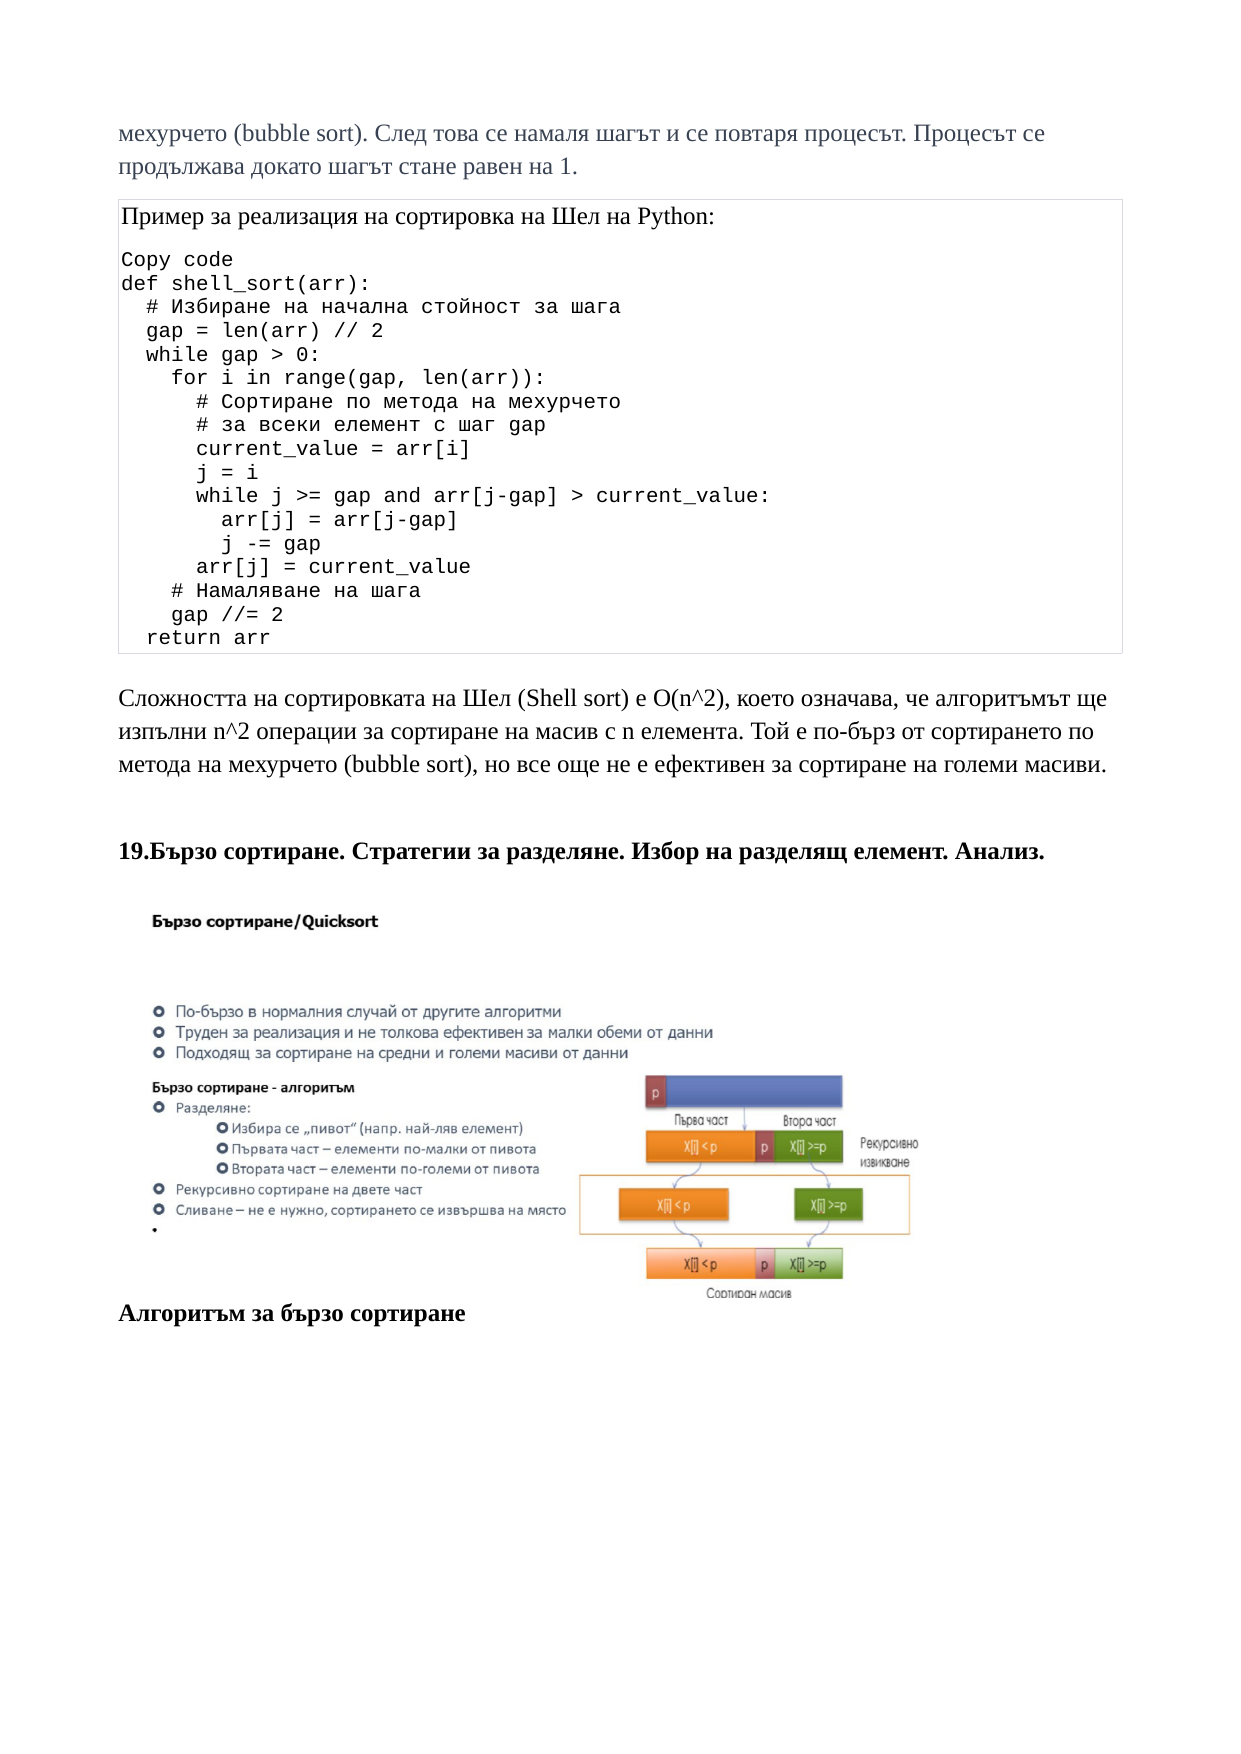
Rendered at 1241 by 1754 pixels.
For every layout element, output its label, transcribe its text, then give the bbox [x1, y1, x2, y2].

text # Избиране на начална стойност за шага [119, 294, 1122, 317]
text мехурчето (bubble sort). След това се намаля шагът и се повтаря процесът. Процесът се продължава докато шагът стане равен на 1. [118, 118, 1122, 180]
text Пример за реализация на сортировка на Шел на Python: [119, 200, 1122, 230]
text j -= gap [119, 530, 1122, 554]
text arr[j] = arr[j-gap] [119, 506, 1122, 530]
text while j >= gap and arr[j-gap] > current_value: [119, 483, 1122, 506]
text gap = len(arr) // 2 [119, 317, 1122, 341]
text Сложността на сортировката на Шел (Shell sort) е O(n^2), което означава, че алгоритъмът ще изпълни n^2 операции за сортиране на масив с n елемента. Той е по-бърз от сортирането по метода на мехурчето (bubble sort), но все още не е ефективен за сортиране на големи масиви. [118, 683, 1122, 778]
text Алгоритъм за бързо сортиране [118, 890, 1122, 1327]
text def shell_sort(arr): [119, 270, 1122, 294]
text # Намаляване на шага [119, 577, 1122, 601]
text return arr [119, 625, 1122, 653]
text 19.Бързо сортиране. Стратегии за разделяне. Избор на разделящ елемент. Анализ. [118, 844, 1122, 863]
text gap //= 2 [119, 601, 1122, 625]
text Copy code [119, 246, 1122, 270]
text current_value = arr[i] [119, 436, 1122, 459]
text # за всеки елемент с шаг gap [119, 412, 1122, 436]
text # Сортиране по метода на мехурчето [119, 388, 1122, 412]
text j = i [119, 459, 1122, 483]
text for i in range(gap, len(arr)): [119, 364, 1122, 388]
text arr[j] = current_value [119, 554, 1122, 577]
text while gap > 0: [119, 341, 1122, 364]
